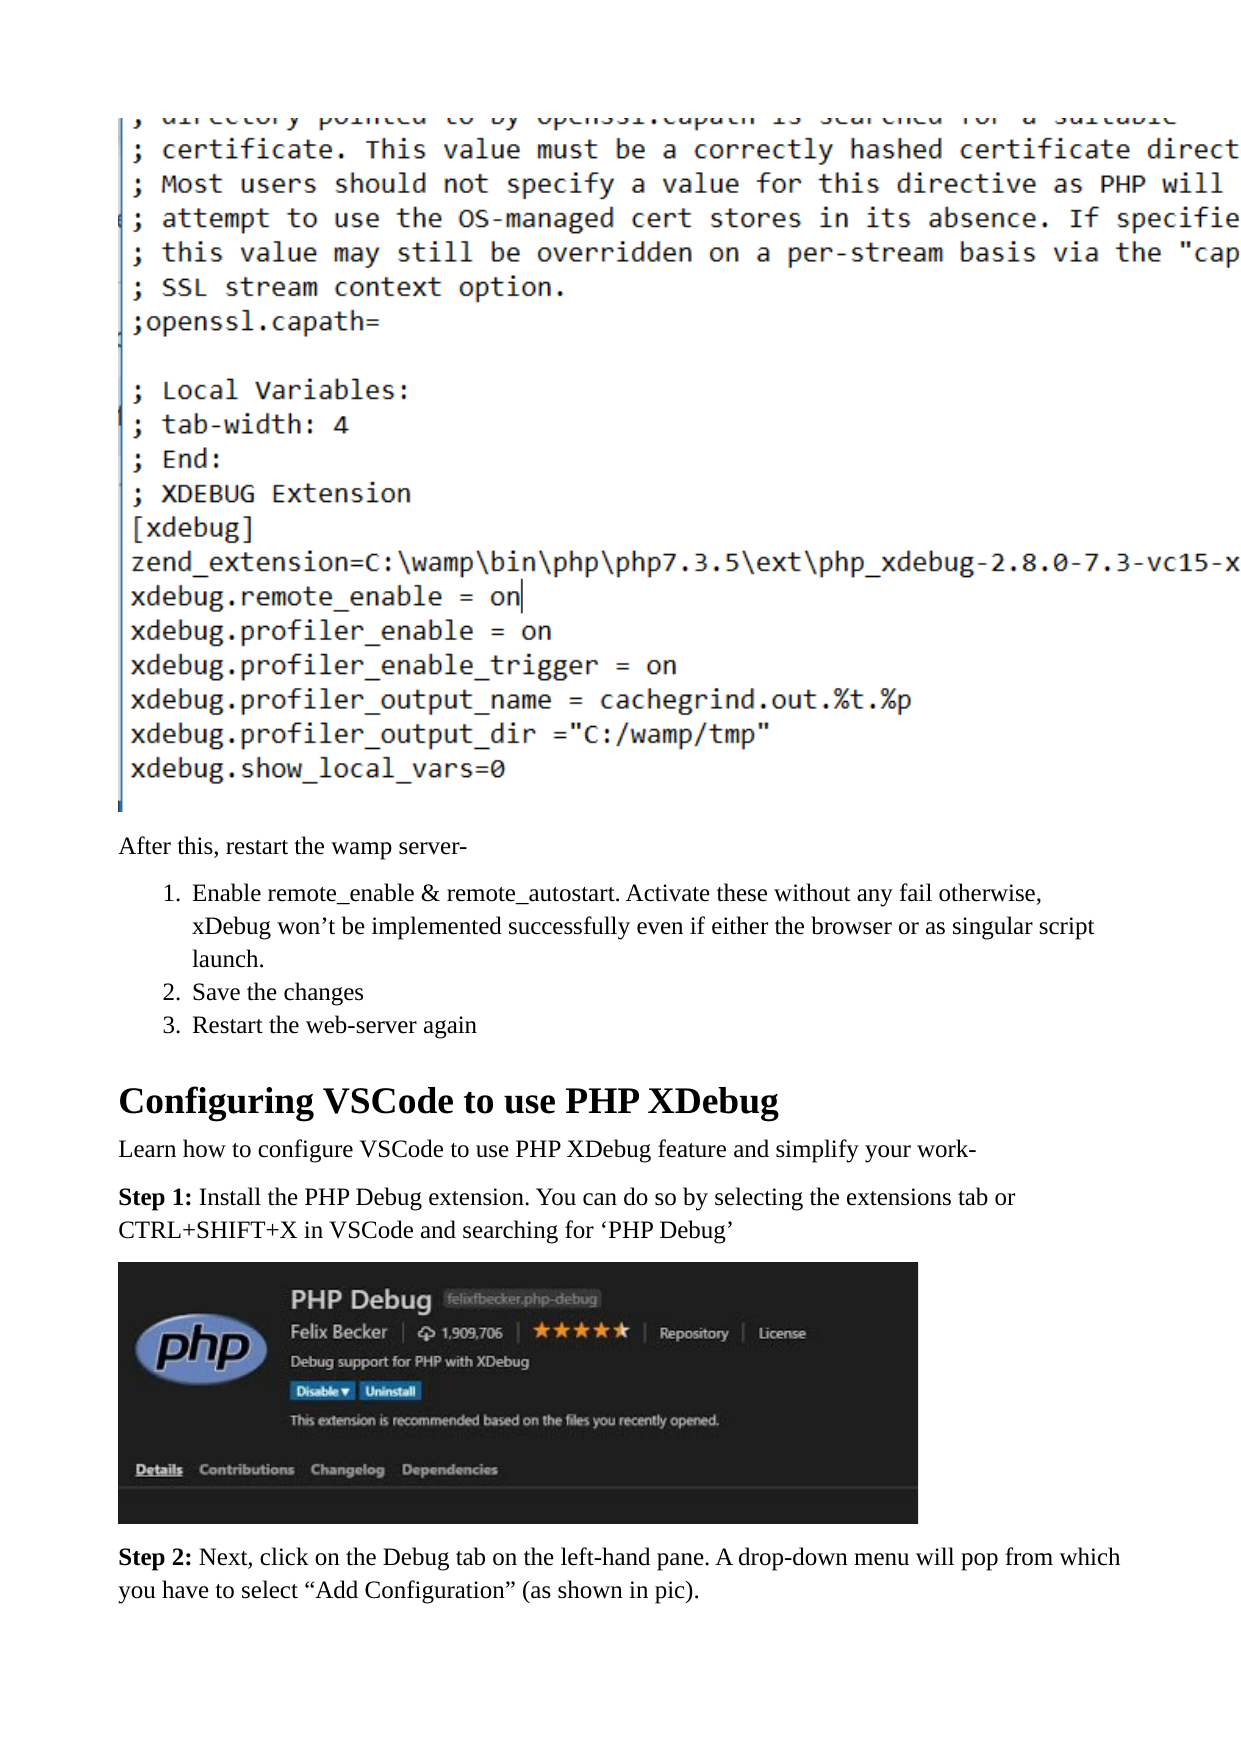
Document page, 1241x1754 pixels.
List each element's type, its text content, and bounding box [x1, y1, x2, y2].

list Enable remote_enable & remote_autostart. Activate these without any fail otherwise, xDebug won’t be implemented successfully even if either the browser or as singular script launch. [162, 878, 1122, 973]
subtitle Configuring VSCode to use PHP XDebug [118, 1079, 1122, 1122]
text Step 1: Install the PHP Debug extension. You can do so by selecting the extensions tab or CTRL+SHIFT+X in VSCode and searching for ‘PHP Debug’ [118, 1182, 1122, 1244]
text Learn how to configure VSCode to use PHP XDebug feature and simplify your work- [118, 1134, 1122, 1163]
picture [118, 1262, 919, 1524]
text After this, restart the wamp server- [118, 831, 1122, 859]
list Restart the web-server again [162, 1010, 1122, 1039]
picture [118, 118, 1241, 812]
list Save the changes [162, 977, 1122, 1006]
text Step 2: Next, click on the Debug tab on the left-hand pane. A drop-down menu will pop from which you have to select “Add Configuration” (as shown in pic). [118, 1542, 1122, 1604]
